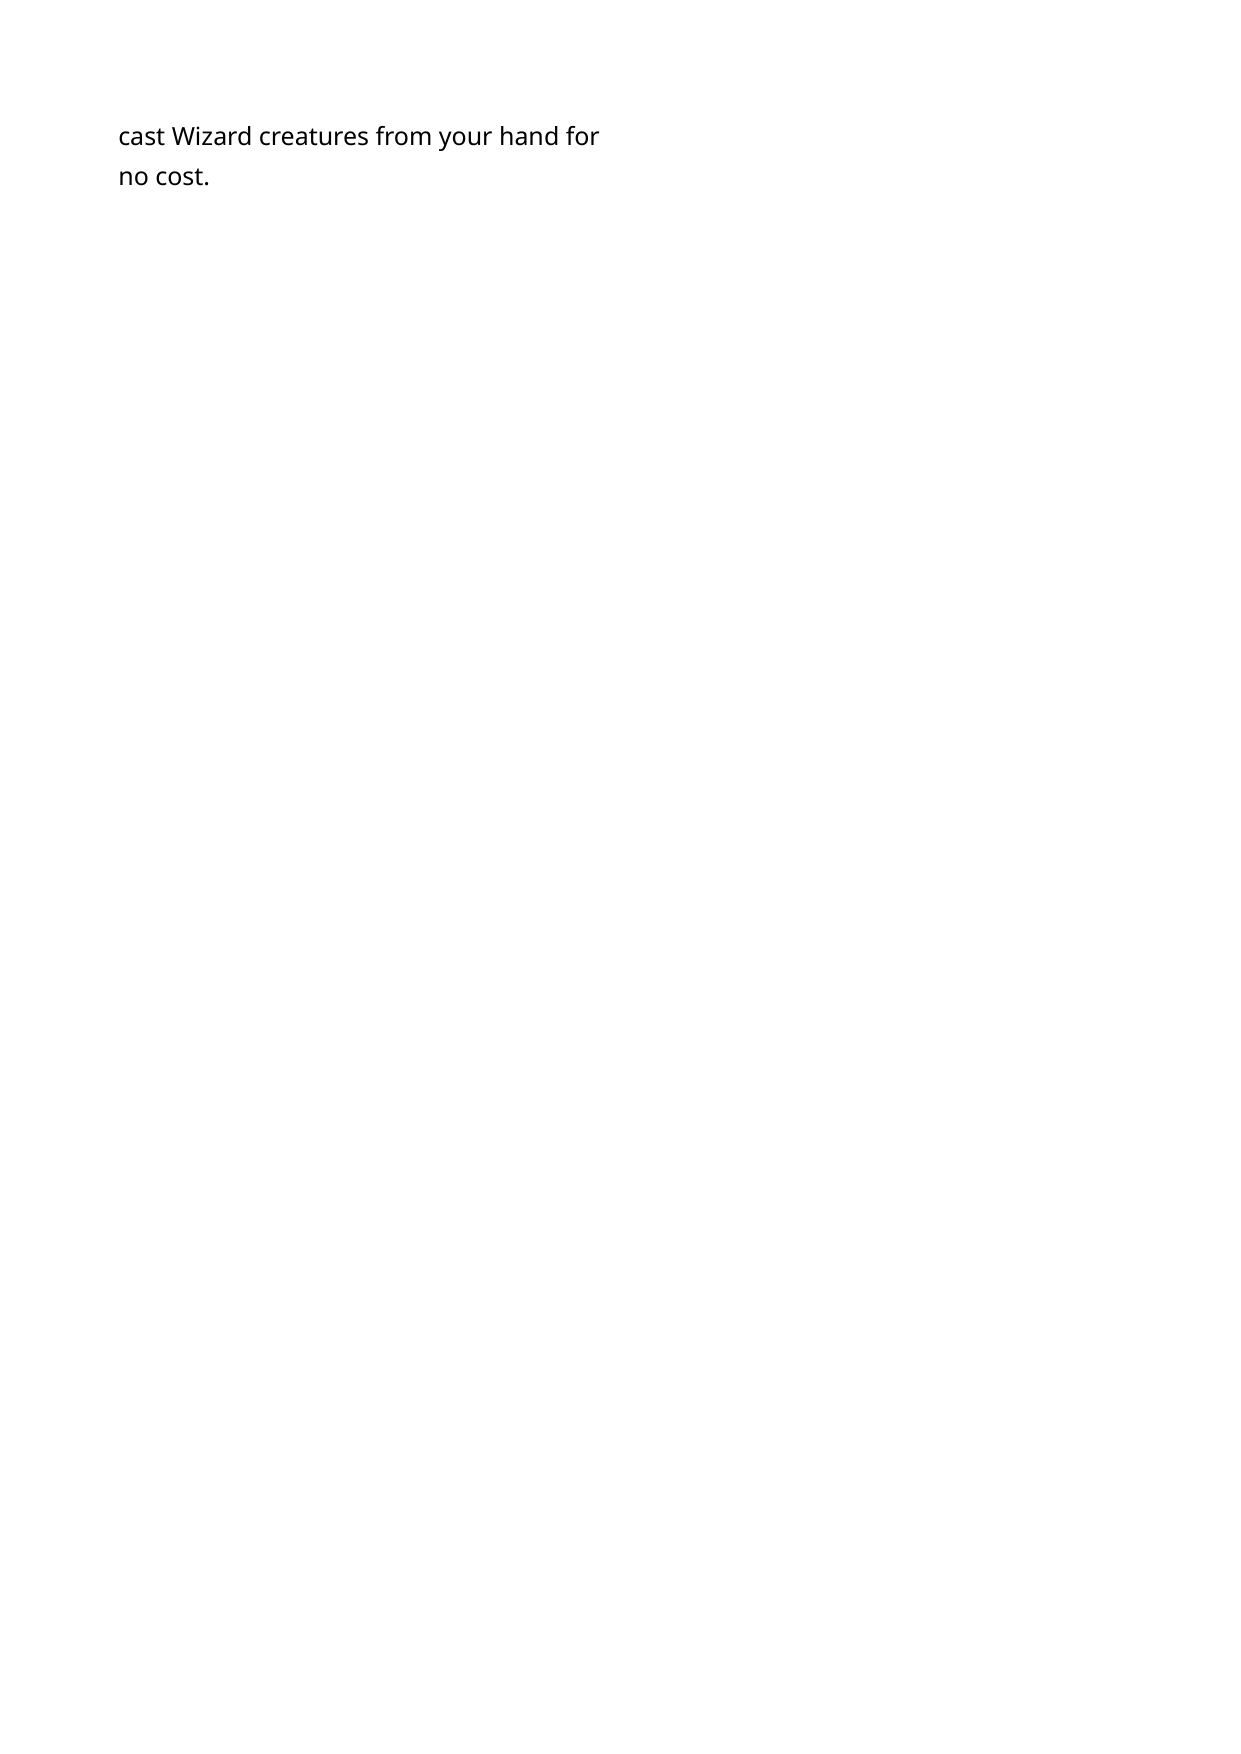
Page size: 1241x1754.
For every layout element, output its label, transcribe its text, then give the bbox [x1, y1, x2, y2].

text cast Wizard creatures from your hand for no cost. [118, 118, 605, 193]
